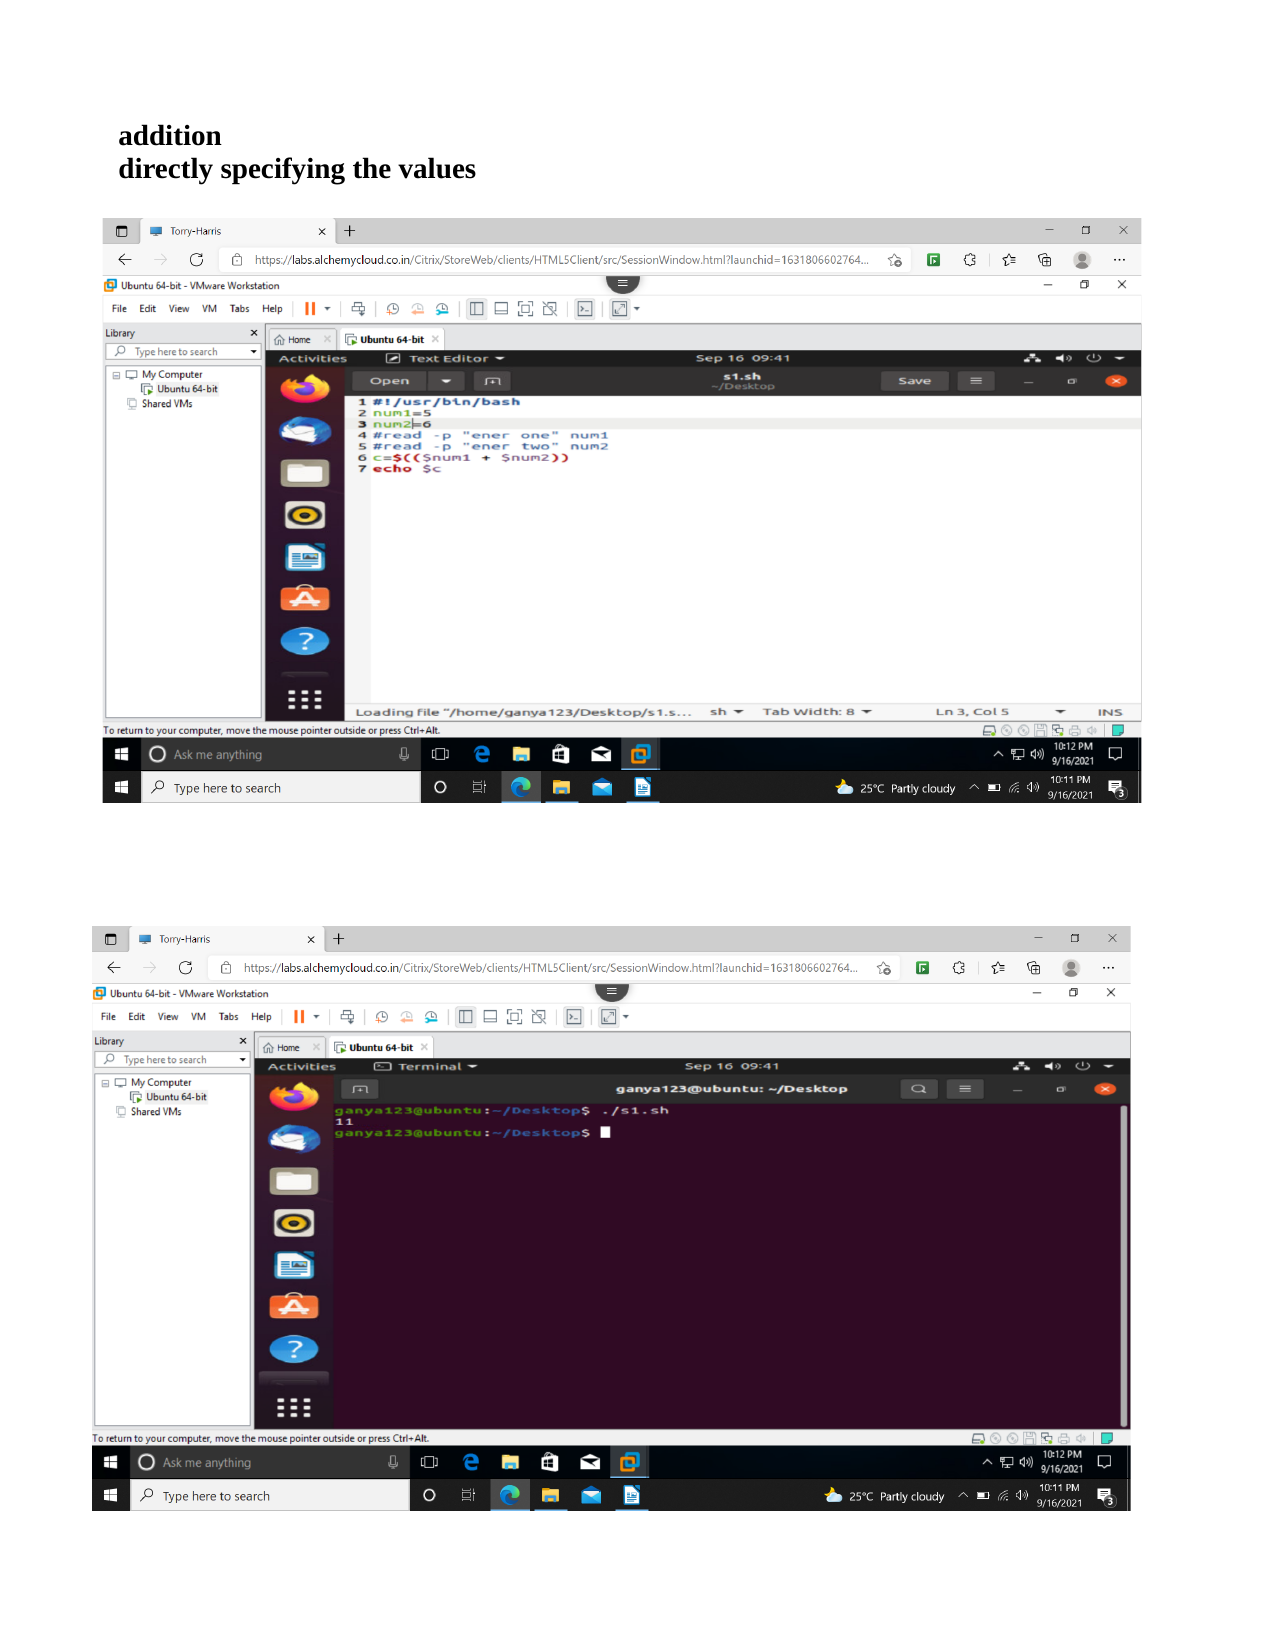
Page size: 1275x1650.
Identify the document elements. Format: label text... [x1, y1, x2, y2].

picture [102, 218, 1142, 803]
text directly specifying the values [118, 152, 1157, 185]
picture [92, 926, 1131, 1511]
text addition [118, 118, 1157, 152]
